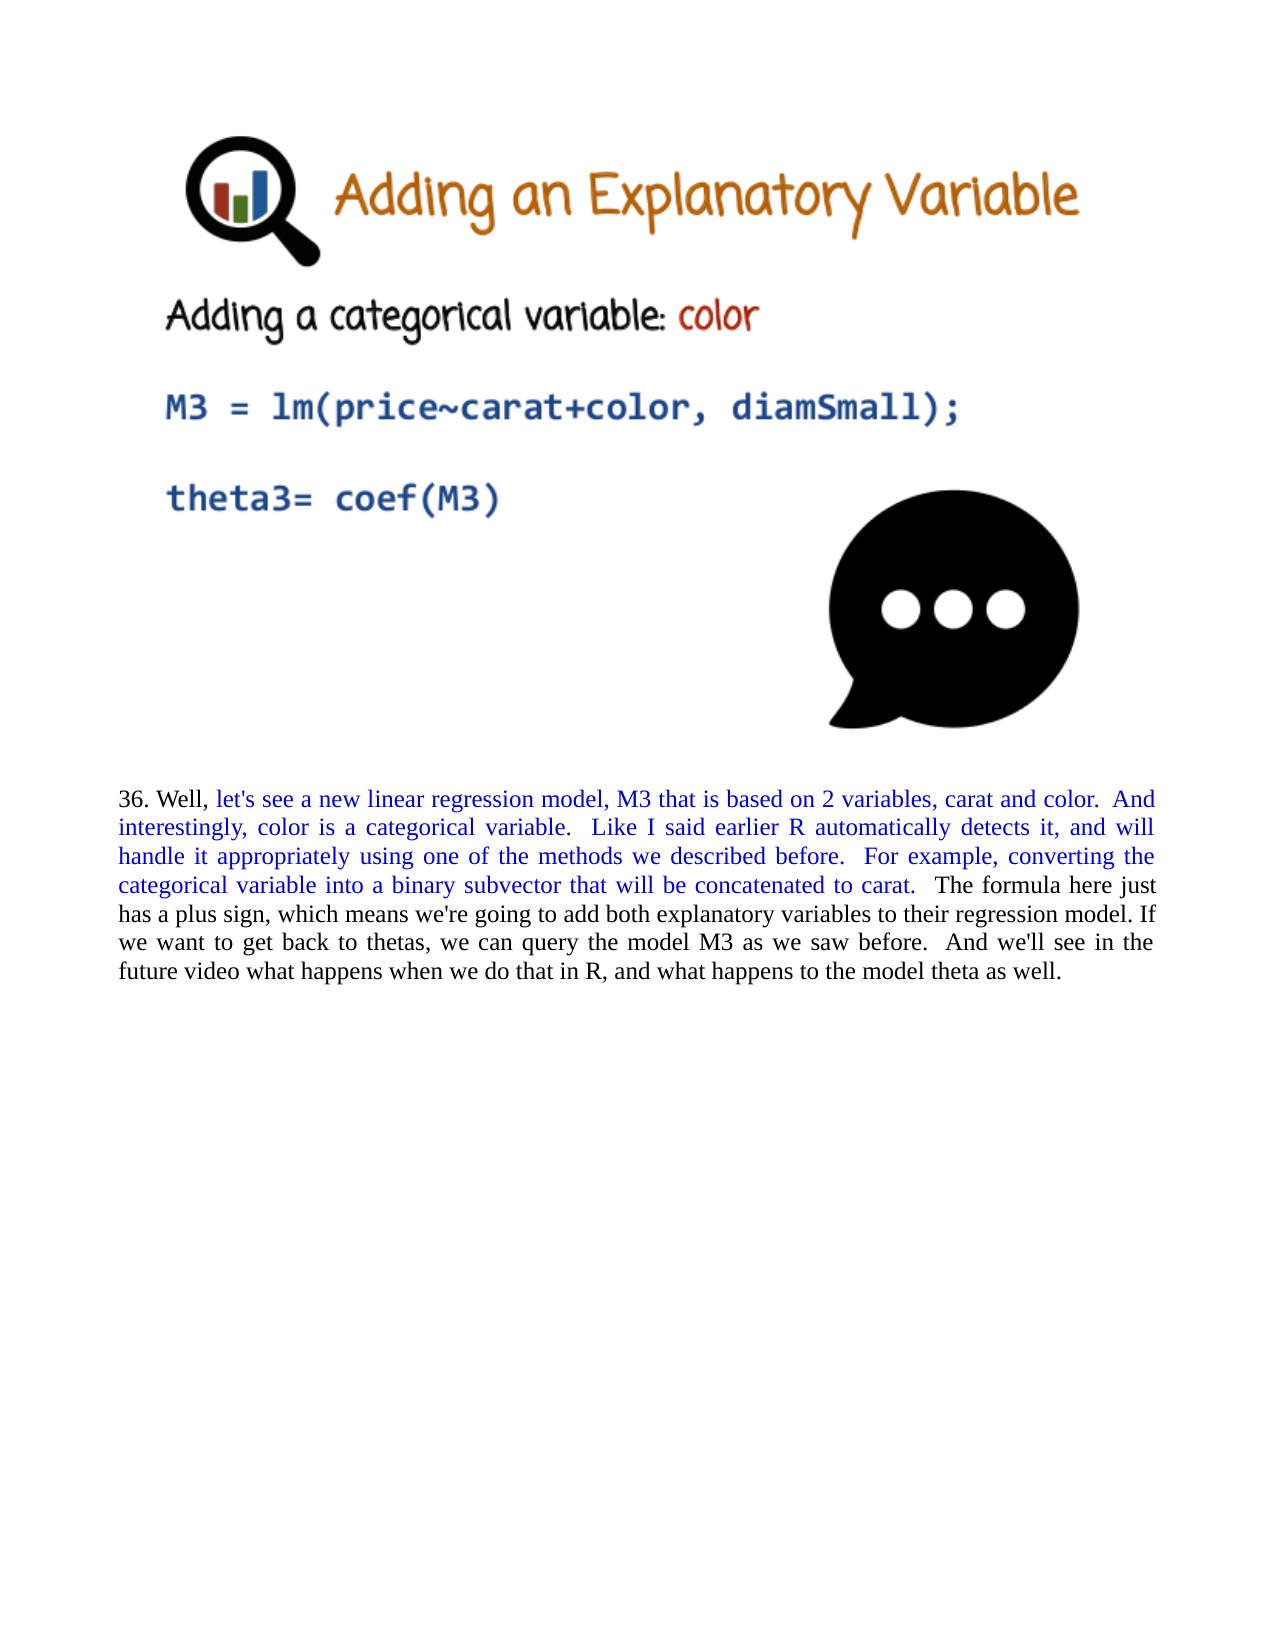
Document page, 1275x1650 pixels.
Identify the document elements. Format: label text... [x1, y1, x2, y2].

text 36. Well, let's see a new linear regression model, M3 that is based on 2 variables, carat and color. And interestingly, color is a categorical variable. Like I said earlier R automatically detects it, and will handle it appropriately using one of the methods we described before. For example, converting the categorical variable into a binary subvector that will be concatenated to carat. The formula here just has a plus sign, which means we're going to add both explanatory variables to their regression model. If we want to get back to thetas, we can query the model M3 as we saw before. And we'll see in the future video what happens when we do that in R, and what happens to the model theta as well. [118, 784, 1157, 985]
picture [118, 118, 1157, 755]
